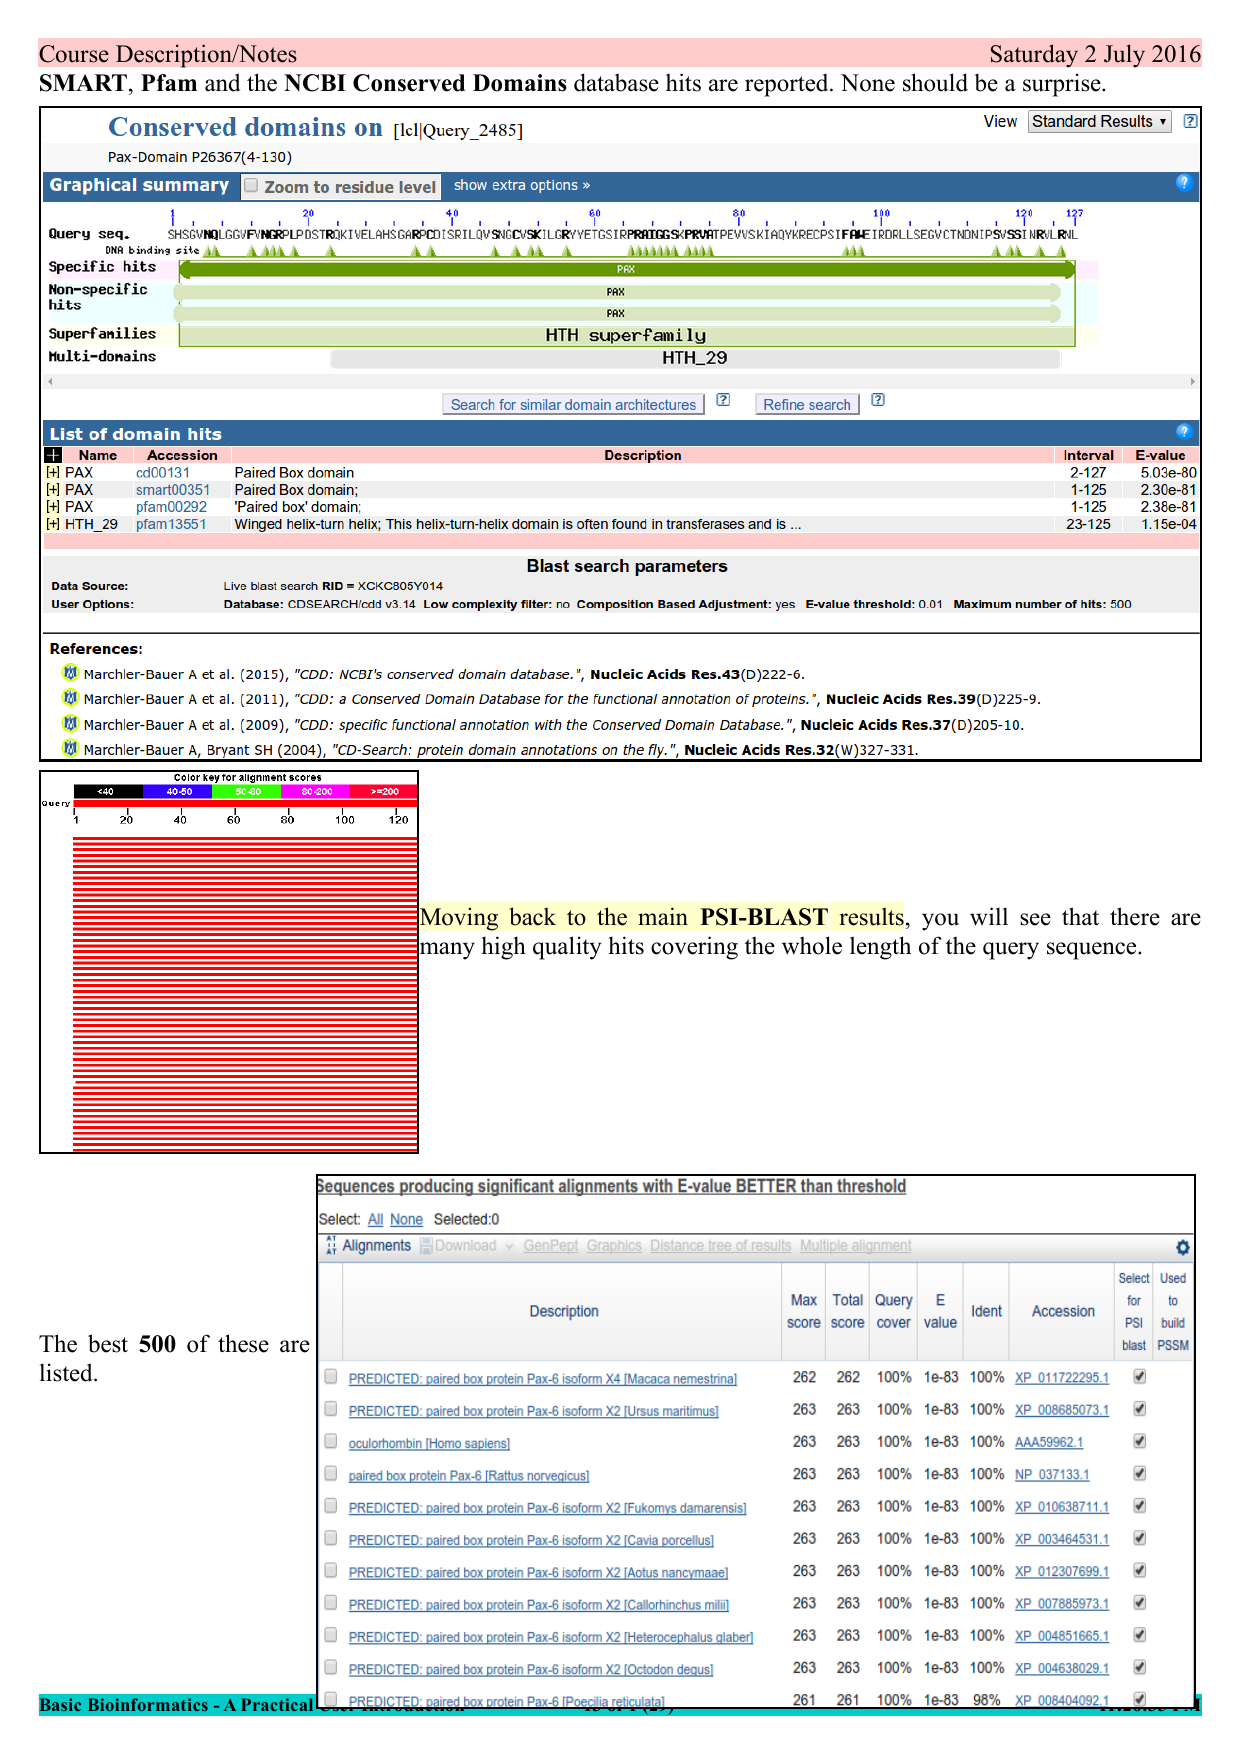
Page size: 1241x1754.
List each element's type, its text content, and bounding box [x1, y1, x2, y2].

text Moving back to the main PSI-BLAST results, you will see that there are many high quality hits covering the whole length of the query sequence. [419, 902, 1202, 960]
text The best 500 of these are listed. [38, 1329, 316, 1387]
picture [41, 772, 417, 1152]
picture [318, 1176, 1194, 1707]
text SMART, Pfam and the NCBI Conserved Domains database hits are reported. None should be a surprise. [38, 67, 1202, 97]
picture [41, 108, 1200, 759]
